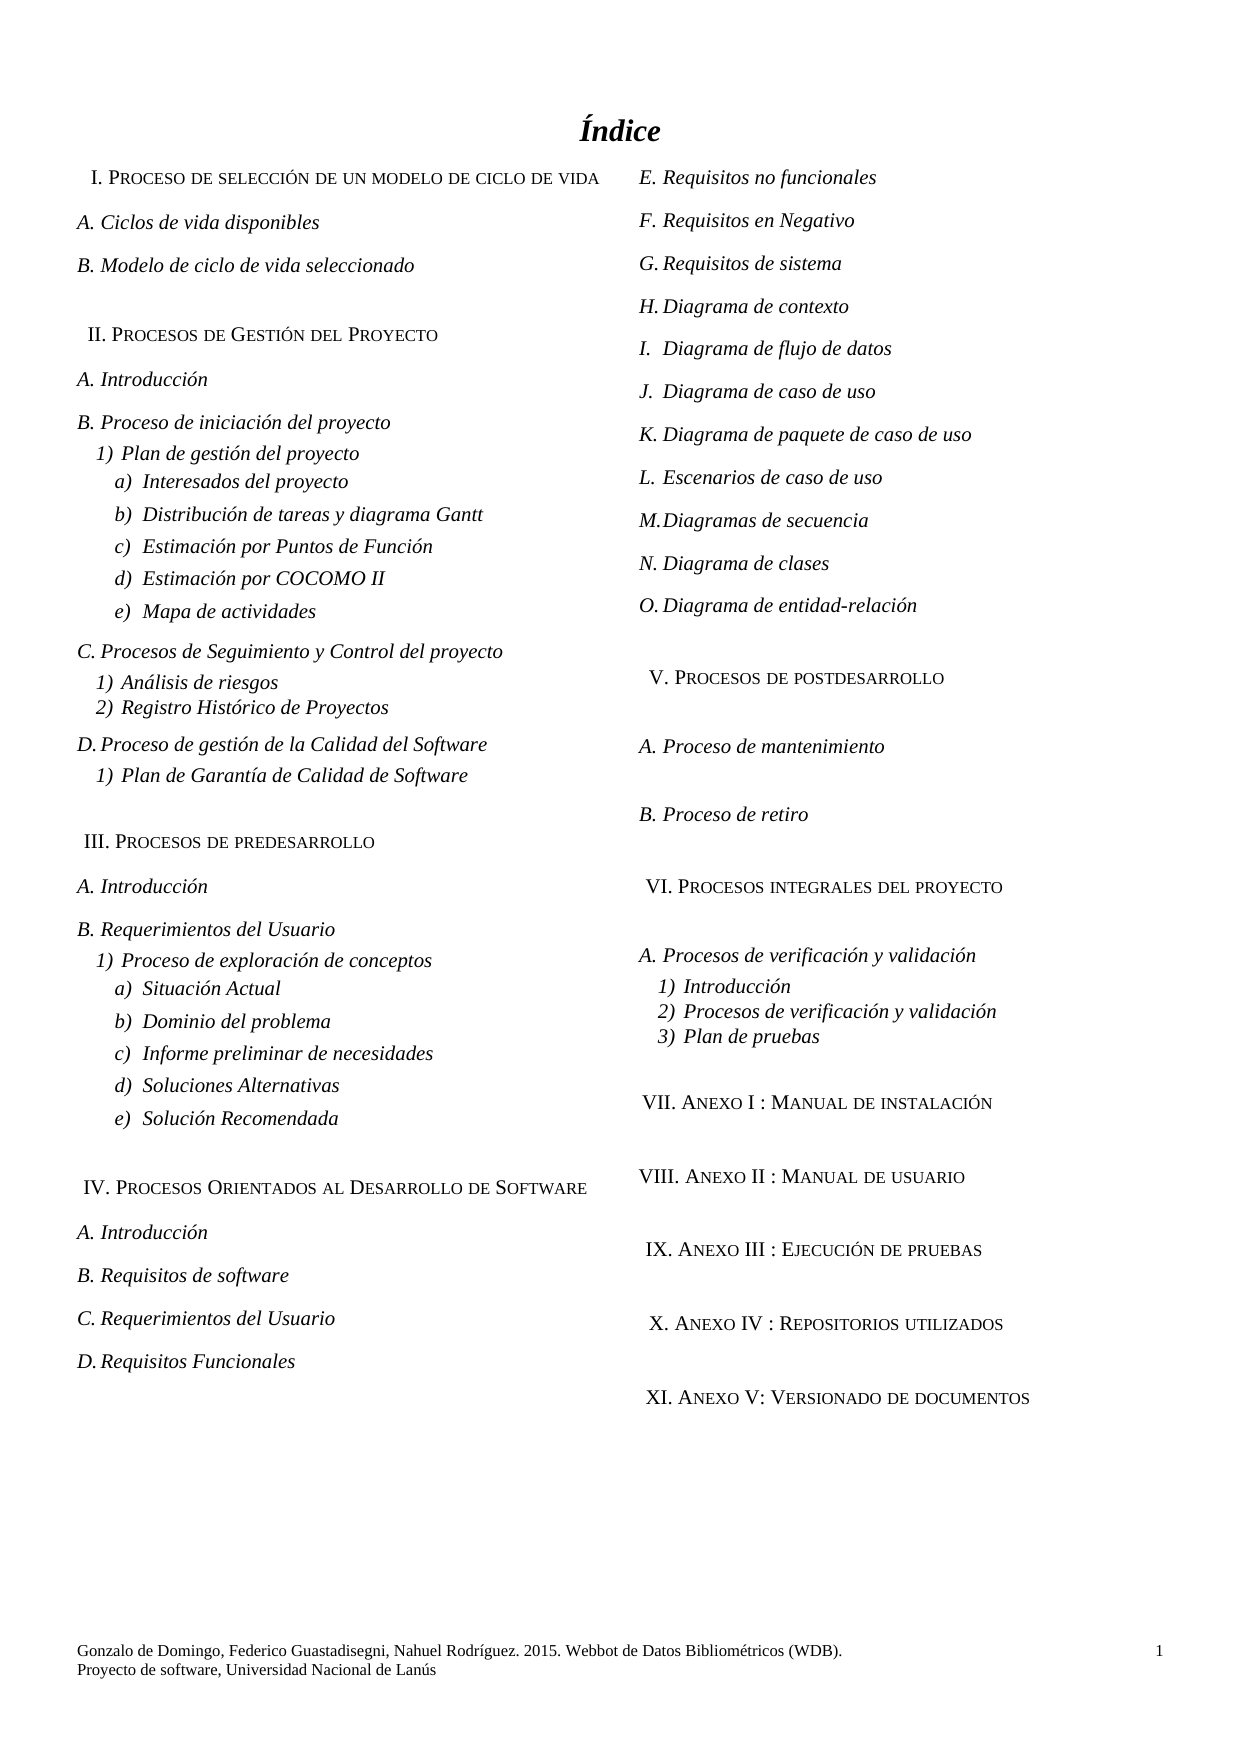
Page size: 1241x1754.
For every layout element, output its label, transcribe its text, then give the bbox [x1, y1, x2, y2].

subtitle Procesos integrales del proyecto [639, 874, 1163, 898]
subtitle Procesos de predesarrollo [77, 829, 601, 853]
subtitle Procesos de verificación y validación [639, 943, 1163, 967]
subtitle Solución Recomendada [77, 1106, 601, 1130]
subtitle Procesos Orientados al Desarrollo de Software [77, 1175, 601, 1199]
subtitle Escenarios de caso de uso [639, 465, 1163, 489]
subtitle Distribución de tareas y diagrama Gantt [77, 502, 601, 526]
subtitle Mapa de actividades [77, 599, 601, 623]
subtitle Introducción [77, 367, 601, 391]
subtitle Procesos de postdesarrollo [639, 665, 1163, 689]
subtitle Requerimientos del Usuario [77, 917, 601, 941]
subtitle Requisitos de sistema [639, 251, 1163, 275]
subtitle Introducción [77, 874, 601, 898]
subtitle Anexo III : Ejecución de pruebas [639, 1237, 1163, 1261]
subtitle Anexo I : Manual de instalación [639, 1090, 1163, 1114]
subtitle Proceso de selección de un modelo de ciclo de vida [77, 165, 601, 189]
subtitle Situación Actual [77, 976, 601, 1000]
subtitle Procesos de Seguimiento y Control del proyecto [77, 639, 601, 663]
subtitle Requerimientos del Usuario [77, 1306, 601, 1330]
subtitle Modelo de ciclo de vida seleccionado [77, 253, 601, 277]
subtitle Dominio del problema [77, 1008, 601, 1033]
subtitle Informe preliminar de necesidades [77, 1041, 601, 1065]
subtitle Soluciones Alternativas [77, 1073, 601, 1097]
subtitle Diagramas de secuencia [639, 508, 1163, 532]
subtitle Ciclos de vida disponibles [77, 210, 601, 234]
subtitle Requisitos no funcionales [639, 165, 1163, 189]
subtitle Proceso de iniciación del proyecto [77, 410, 601, 434]
subtitle Análisis de riesgos [77, 670, 601, 695]
subtitle Proceso de mantenimiento [639, 734, 1163, 758]
subtitle Interesados del proyecto [77, 469, 601, 493]
subtitle Diagrama de contexto [639, 293, 1163, 318]
subtitle Estimación por Puntos de Función [77, 534, 601, 558]
subtitle Estimación por COCOMO II [77, 566, 601, 590]
subtitle Requisitos en Negativo [639, 208, 1163, 232]
subtitle Diagrama de clases [639, 550, 1163, 574]
subtitle Procesos de Gestión del Proyecto [77, 322, 601, 346]
subtitle Diagrama de entidad-relación [639, 593, 1163, 617]
subtitle Plan de gestión del proyecto [77, 440, 601, 465]
subtitle Diagrama de caso de uso [639, 379, 1163, 403]
subtitle Diagrama de flujo de datos [639, 336, 1163, 360]
subtitle Anexo II : Manual de usuario [639, 1164, 1163, 1188]
subtitle Proceso de exploración de conceptos [77, 947, 601, 972]
subtitle Diagrama de paquete de caso de uso [639, 422, 1163, 446]
subtitle Registro Histórico de Proyectos [77, 695, 601, 720]
subtitle Anexo V: Versionado de documentos [639, 1385, 1163, 1409]
subtitle Plan de pruebas [639, 1023, 1163, 1048]
subtitle Proceso de retiro [639, 802, 1163, 826]
subtitle Anexo IV : Repositorios utilizados [639, 1311, 1163, 1335]
subtitle Introducción [639, 973, 1163, 998]
subtitle Requisitos de software [77, 1263, 601, 1287]
text Índice [77, 112, 1163, 148]
subtitle Plan de Garantía de Calidad de Software [77, 763, 601, 788]
subtitle Procesos de verificación y validación [639, 998, 1163, 1023]
subtitle Proceso de gestión de la Calidad del Software [77, 732, 601, 756]
subtitle Introducción [77, 1220, 601, 1244]
subtitle Requisitos Funcionales [77, 1349, 601, 1373]
